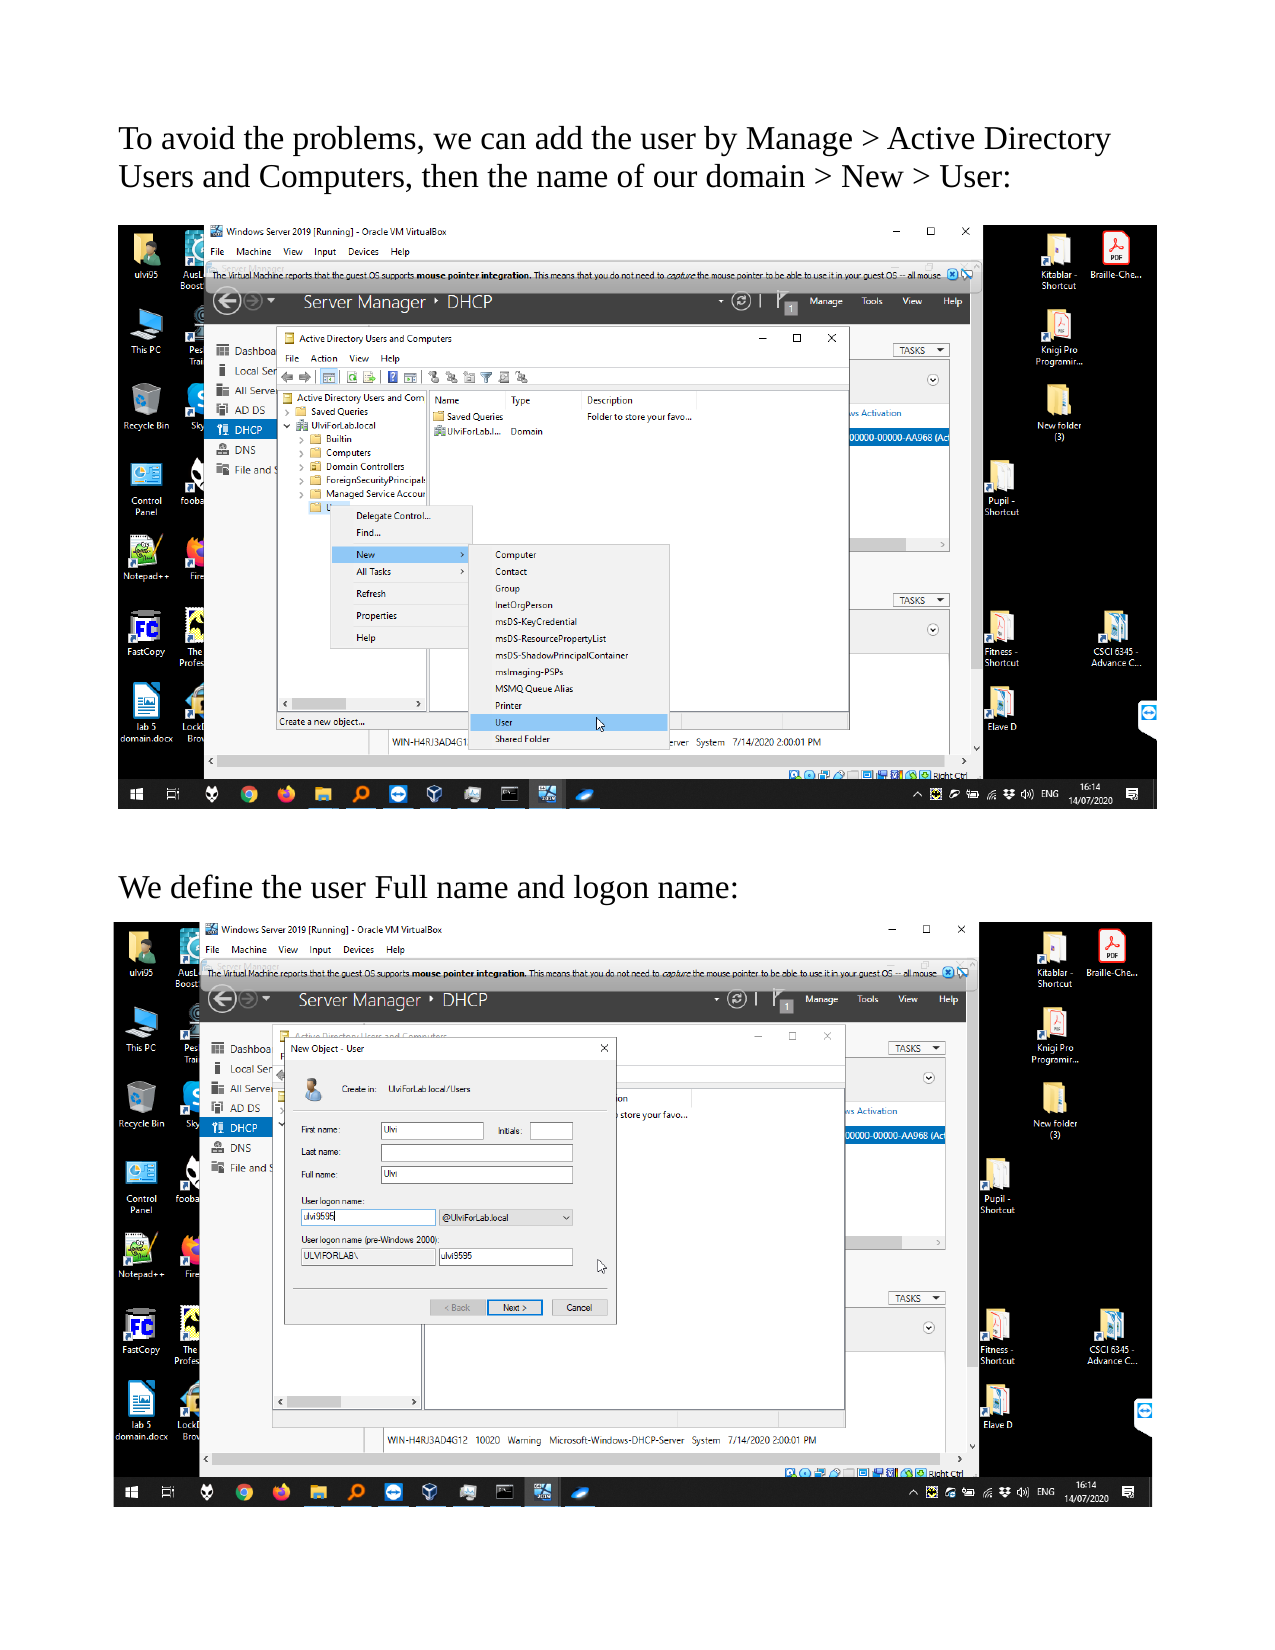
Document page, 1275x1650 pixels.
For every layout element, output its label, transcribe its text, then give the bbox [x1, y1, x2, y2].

text We define the user Full name and logon name: [118, 867, 1157, 905]
picture [113, 922, 1153, 1507]
text To avoid the problems, we can add the user by Manage > Active Directory Users and Computers, then the name of our domain > New > User: [118, 118, 1157, 195]
picture [118, 225, 1157, 809]
